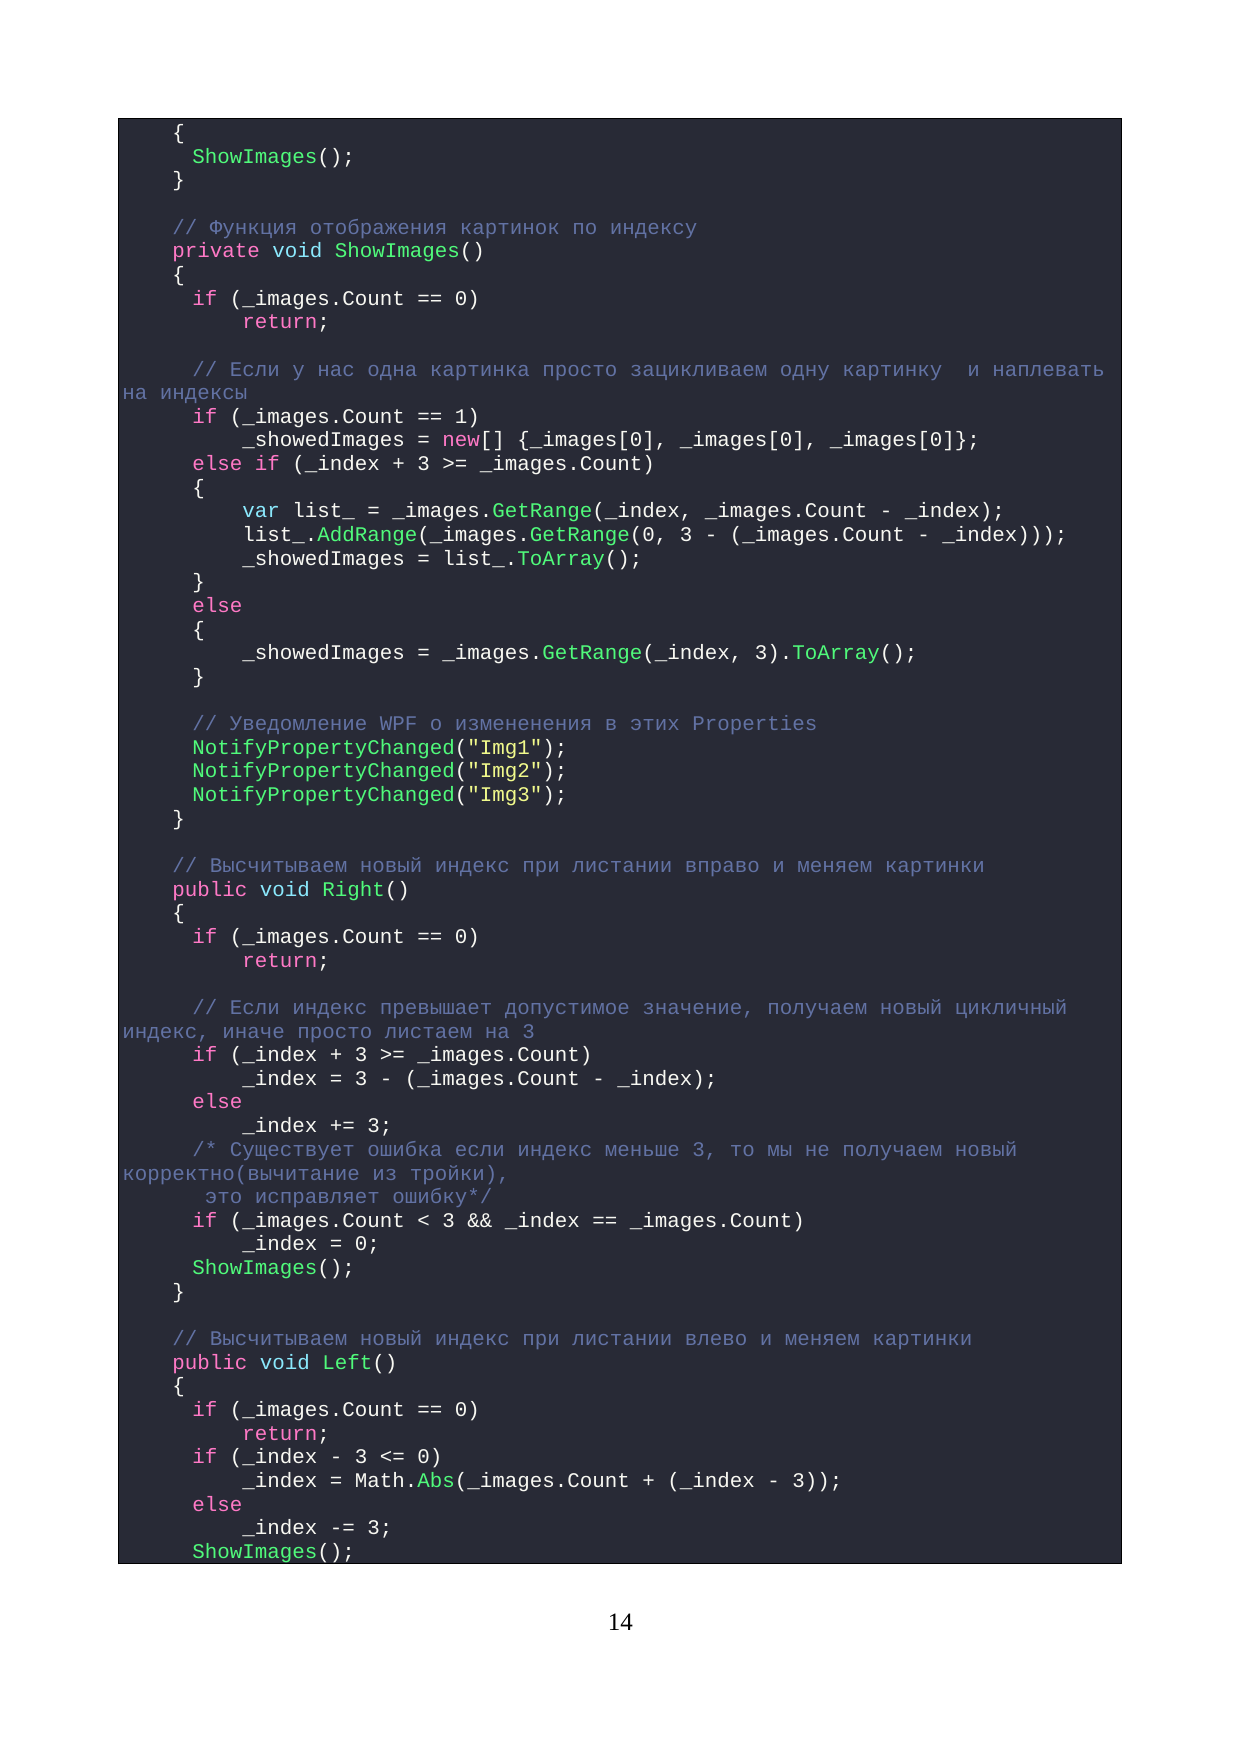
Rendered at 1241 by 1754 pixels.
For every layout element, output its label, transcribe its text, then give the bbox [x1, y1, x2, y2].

text // Функция отображения картинок по индексу [119, 213, 1121, 236]
text ShowImages(); [119, 1537, 1121, 1563]
text if (_index + 3 >= _images.Count) [119, 1040, 1121, 1064]
text } [119, 165, 1121, 189]
text else [119, 591, 1121, 615]
text if (_images.Count == 0) [119, 922, 1121, 946]
text if (_images.Count == 1) [119, 402, 1121, 426]
text /* Cуществует ошибка если индекс меньше 3, то мы не получаем новый корректно(вычитание из тройки), [119, 1135, 1121, 1182]
text } [119, 567, 1121, 591]
text public void Right() [119, 875, 1121, 898]
text ShowImages(); [119, 142, 1121, 165]
text // Если у нас одна картинка просто зацикливаем одну картинку и наплевать на индексы [119, 354, 1121, 402]
text { [119, 1371, 1121, 1395]
text public void Left() [119, 1348, 1121, 1371]
text { [119, 473, 1121, 496]
text if (_images.Count == 0) [119, 284, 1121, 307]
text _index += 3; [119, 1111, 1121, 1135]
text } [119, 804, 1121, 827]
text var list_ = _images.GetRange(_index, _images.Count - _index); [119, 496, 1121, 520]
text это исправляет ошибку*/ [119, 1182, 1121, 1206]
text ShowImages(); [119, 1253, 1121, 1277]
text if (_index - 3 <= 0) [119, 1442, 1121, 1466]
text _index = 3 - (_images.Count - _index); [119, 1064, 1121, 1088]
text } [119, 662, 1121, 686]
text { [119, 898, 1121, 922]
text NotifyPropertyChanged("Img1"); [119, 733, 1121, 757]
text // Высчитываем новый индекс при листании влево и меняем картинки [119, 1324, 1121, 1348]
text // Высчитываем новый индекс при листании вправо и меняем картинки [119, 851, 1121, 875]
text else if (_index + 3 >= _images.Count) [119, 449, 1121, 473]
text _index -= 3; [119, 1513, 1121, 1537]
text _index = 0; [119, 1229, 1121, 1253]
text list_.AddRange(_images.GetRange(0, 3 - (_images.Count - _index))); [119, 520, 1121, 544]
text NotifyPropertyChanged("Img2"); [119, 757, 1121, 780]
text // Если индекс превышает допустимое значение, получаем новый цикличный индекс, иначе просто листаем на 3 [119, 993, 1121, 1040]
text _showedImages = new[] {_images[0], _images[0], _images[0]}; [119, 426, 1121, 449]
text else [119, 1489, 1121, 1513]
text else [119, 1088, 1121, 1111]
text { [119, 260, 1121, 284]
text return; [119, 1419, 1121, 1442]
text NotifyPropertyChanged("Img3"); [119, 780, 1121, 804]
text _showedImages = _images.GetRange(_index, 3).ToArray(); [119, 638, 1121, 662]
text } [119, 1277, 1121, 1300]
text _index = Math.Abs(_images.Count + (_index - 3)); [119, 1466, 1121, 1489]
text private void ShowImages() [119, 236, 1121, 260]
text // Уведомление WPF о измененения в этих Properties [119, 709, 1121, 733]
text if (_images.Count < 3 && _index == _images.Count) [119, 1206, 1121, 1229]
text { [119, 615, 1121, 638]
text return; [119, 946, 1121, 969]
text return; [119, 307, 1121, 331]
text { [119, 119, 1121, 142]
text _showedImages = list_.ToArray(); [119, 544, 1121, 567]
text if (_images.Count == 0) [119, 1395, 1121, 1419]
